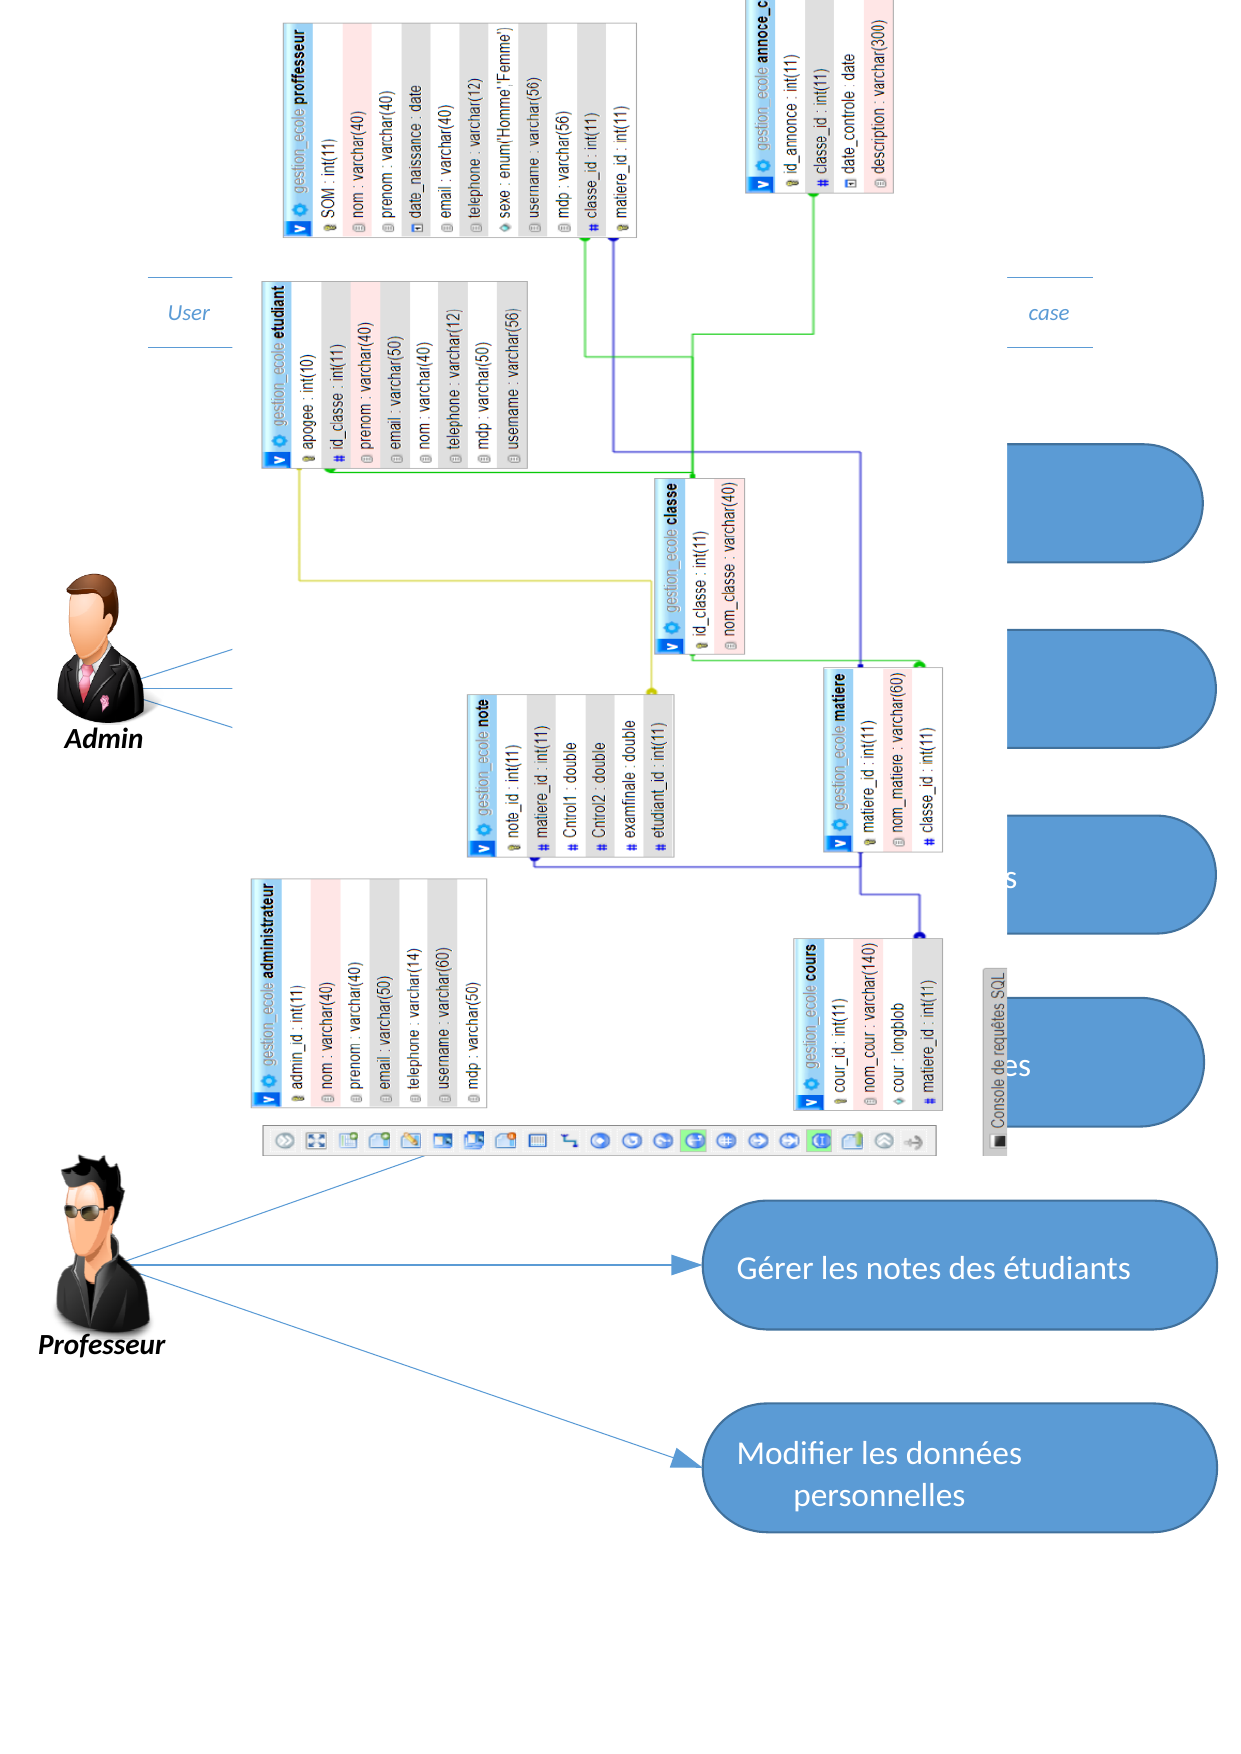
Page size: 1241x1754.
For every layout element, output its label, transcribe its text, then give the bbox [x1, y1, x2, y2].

text case [1008, 278, 1093, 347]
text User [148, 278, 232, 347]
